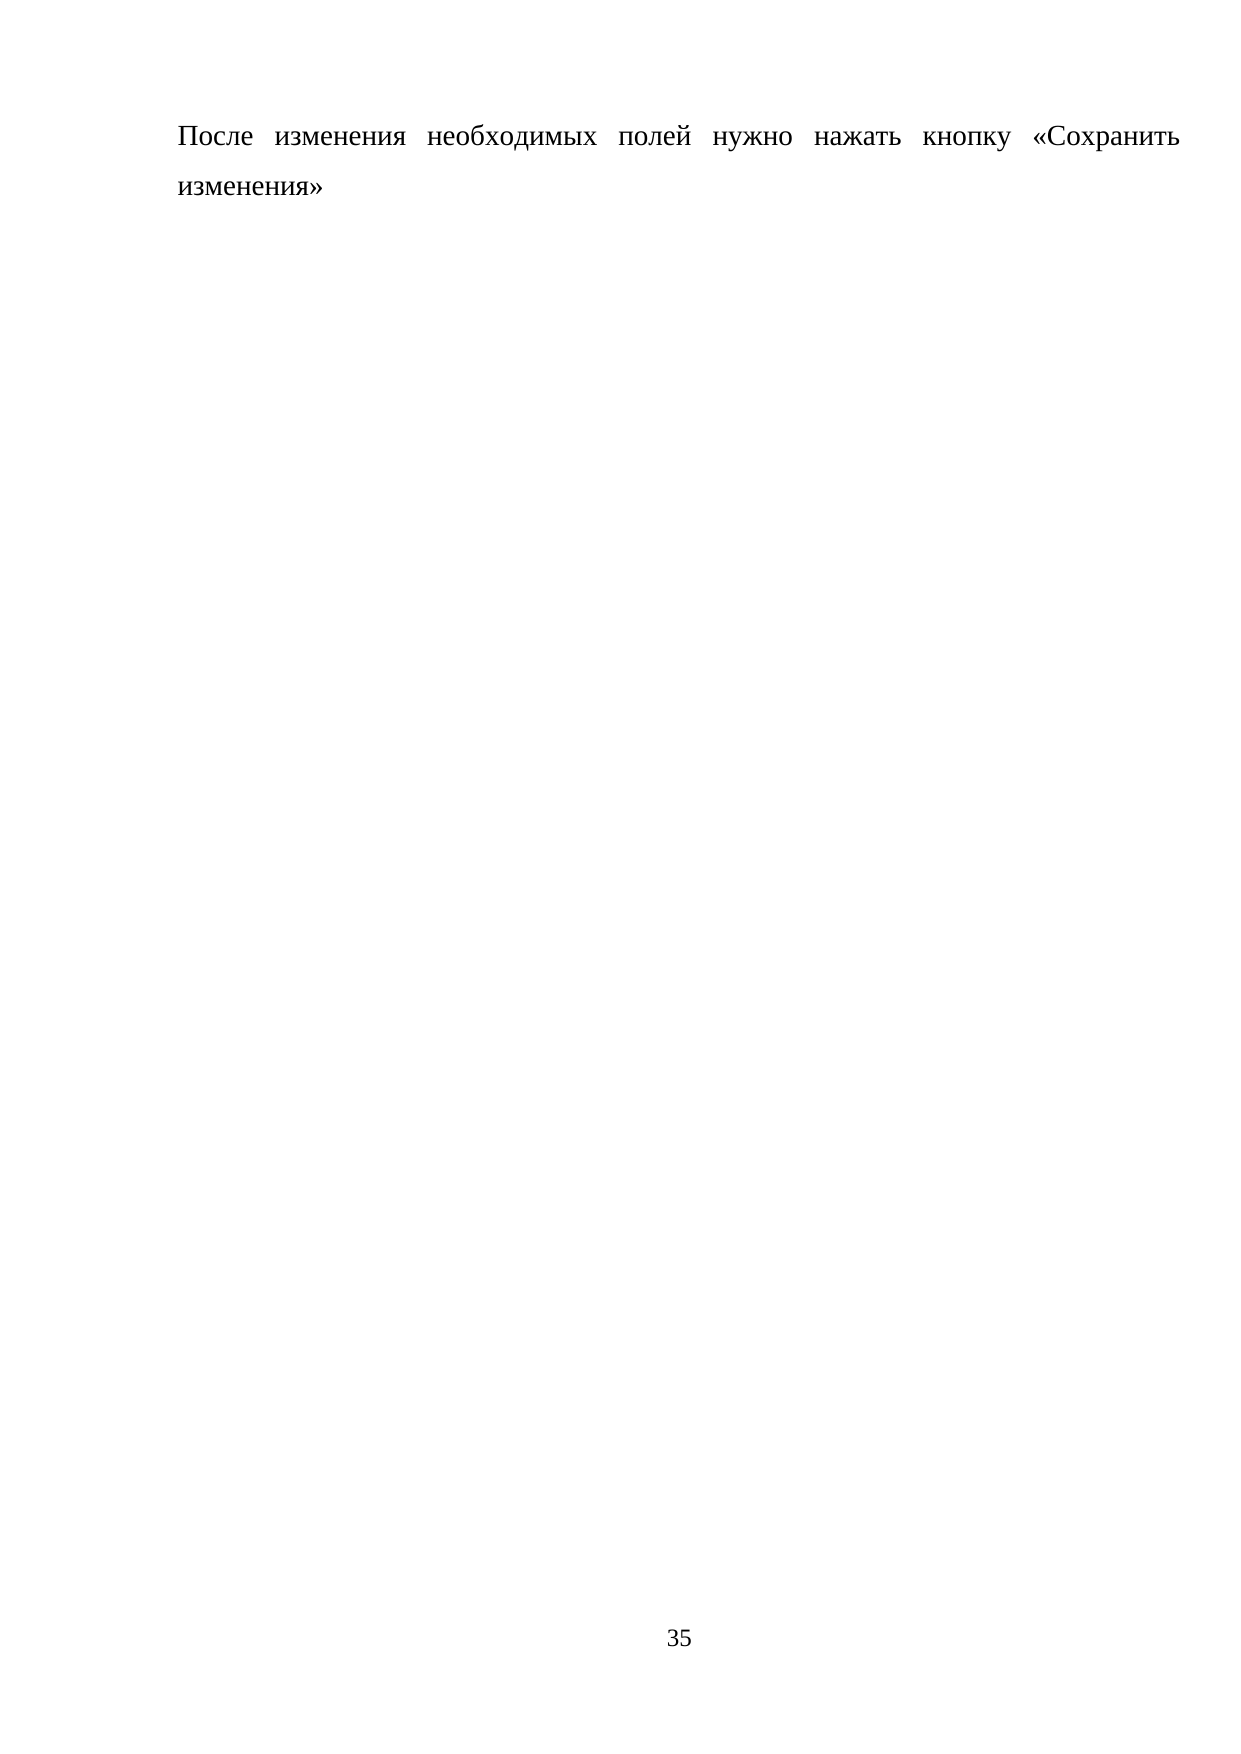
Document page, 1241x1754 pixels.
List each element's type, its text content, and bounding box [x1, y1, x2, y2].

text После изменения необходимых полей нужно нажать кнопку «Сохранить изменения» [177, 118, 1181, 202]
